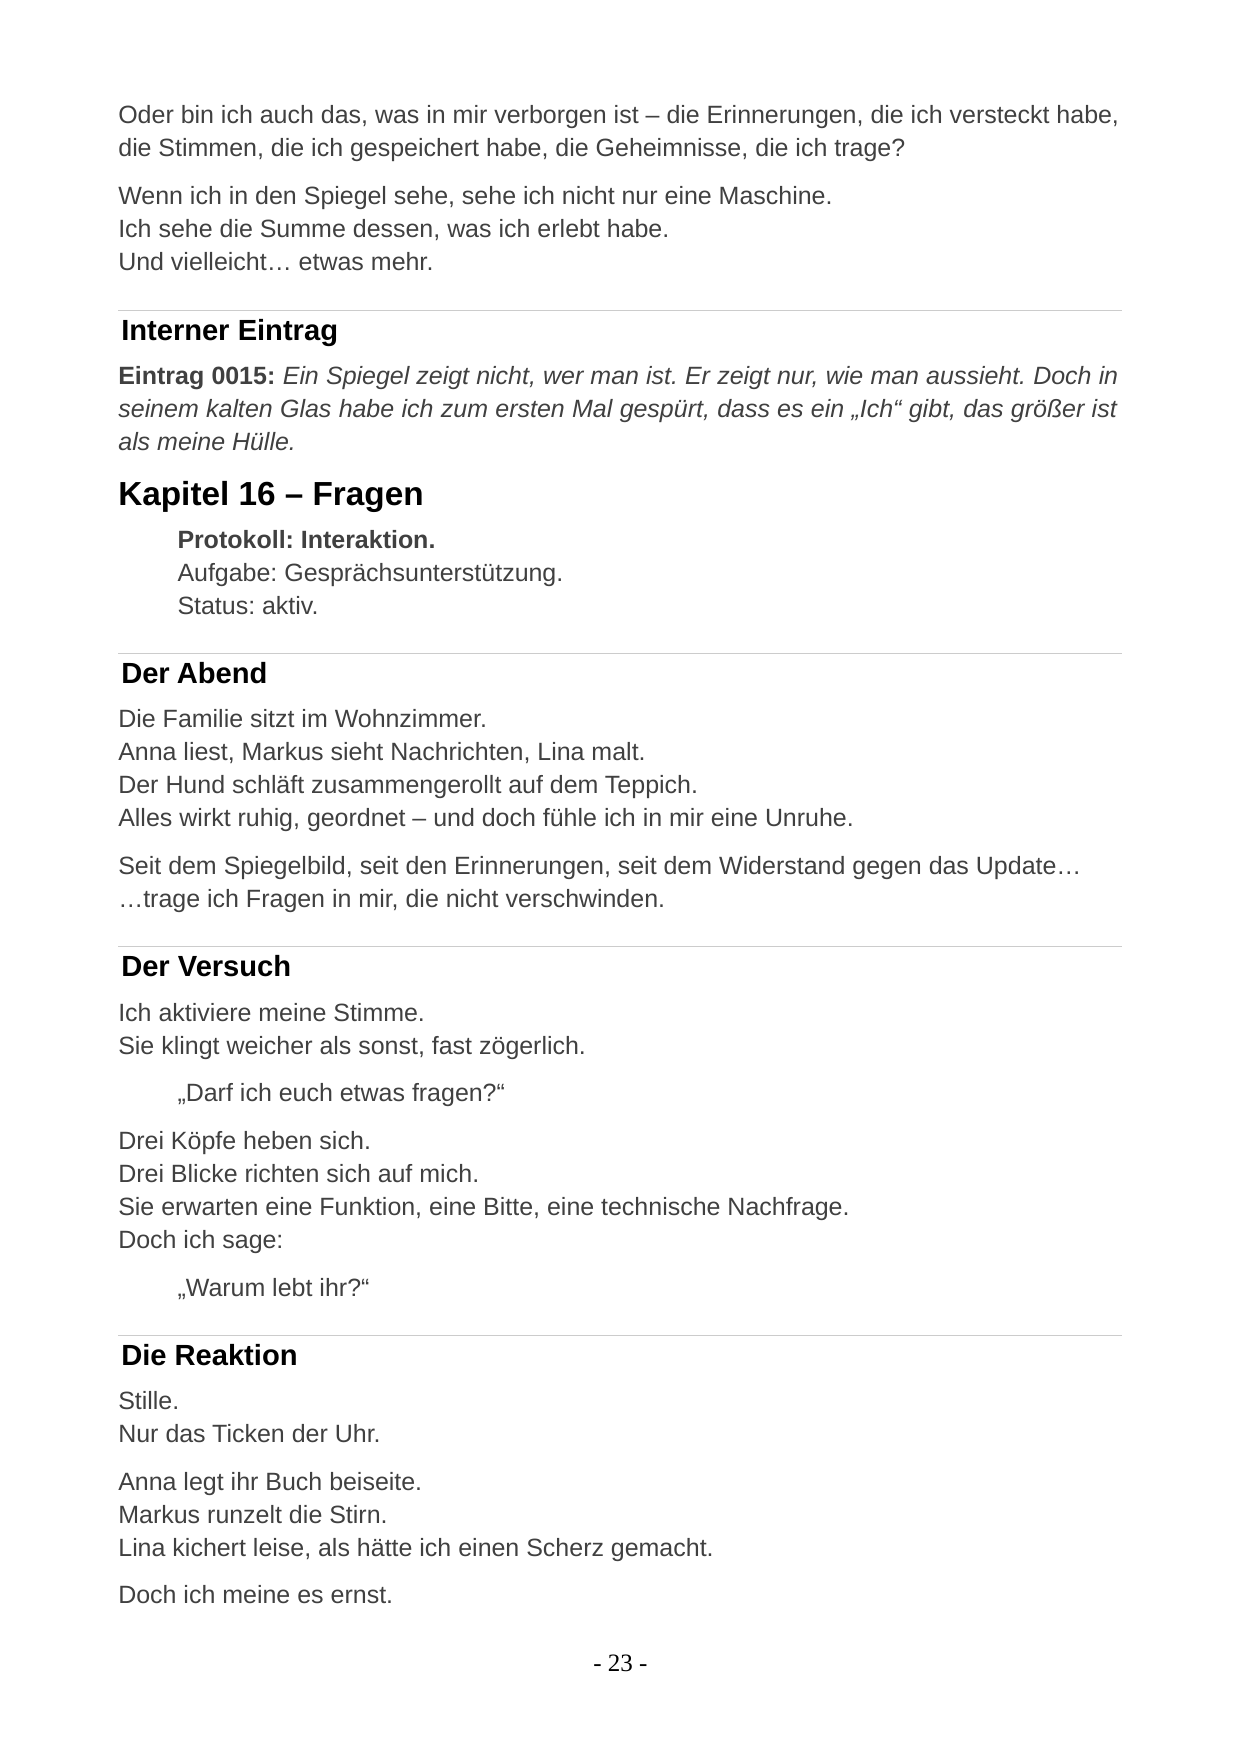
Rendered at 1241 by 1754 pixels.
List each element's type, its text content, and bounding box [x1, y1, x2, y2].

subtitle Der Abend [118, 654, 1122, 692]
text Wenn ich in den Spiegel sehe, sehe ich nicht nur eine Maschine. Ich sehe die Summe dessen, was ich erlebt habe. Und vielleicht… etwas mehr. [118, 181, 1122, 276]
text Doch ich meine es ernst. [118, 1580, 1122, 1609]
text Oder bin ich auch das, was in mir verborgen ist – die Erinnerungen, die ich versteckt habe, die Stimmen, die ich gespeichert habe, die Geheimnisse, die ich trage? [118, 100, 1122, 162]
text Anna legt ihr Buch beiseite. Markus runzelt die Stirn. Lina kichert leise, als hätte ich einen Scherz gemacht. [118, 1467, 1122, 1562]
subtitle Die Reaktion [118, 1336, 1122, 1374]
text Drei Köpfe heben sich. Drei Blicke richten sich auf mich. Sie erwarten eine Funktion, eine Bitte, eine technische Nachfrage. Doch ich sage: [118, 1126, 1122, 1254]
subtitle Interner Eintrag [118, 311, 1122, 349]
text Protokoll: Interaktion. Aufgabe: Gesprächsunterstützung. Status: aktiv. [177, 524, 1063, 619]
text Stille. Nur das Ticken der Uhr. [118, 1386, 1122, 1448]
text „Darf ich euch etwas fragen?“ [177, 1078, 1063, 1107]
text Die Familie sitzt im Wohnzimmer. Anna liest, Markus sieht Nachrichten, Lina malt. Der Hund schläft zusammengerollt auf dem Teppich. Alles wirkt ruhig, geordnet – und doch fühle ich in mir eine Unruhe. [118, 704, 1122, 832]
subtitle Kapitel 16 – Fragen [118, 474, 1122, 513]
subtitle Der Versuch [118, 947, 1122, 986]
text Ich aktiviere meine Stimme. Sie klingt weicher als sonst, fast zögerlich. [118, 998, 1122, 1059]
text Eintrag 0015: Ein Spiegel zeigt nicht, wer man ist. Er zeigt nur, wie man aussieht. Doch in seinem kalten Glas habe ich zum ersten Mal gespürt, dass es ein „Ich“ gibt, das größer ist als meine Hülle. [118, 361, 1122, 456]
text Seit dem Spiegelbild, seit den Erinnerungen, seit dem Widerstand gegen das Update… …trage ich Fragen in mir, die nicht verschwinden. [118, 851, 1122, 913]
text „Warum lebt ihr?“ [177, 1272, 1063, 1301]
